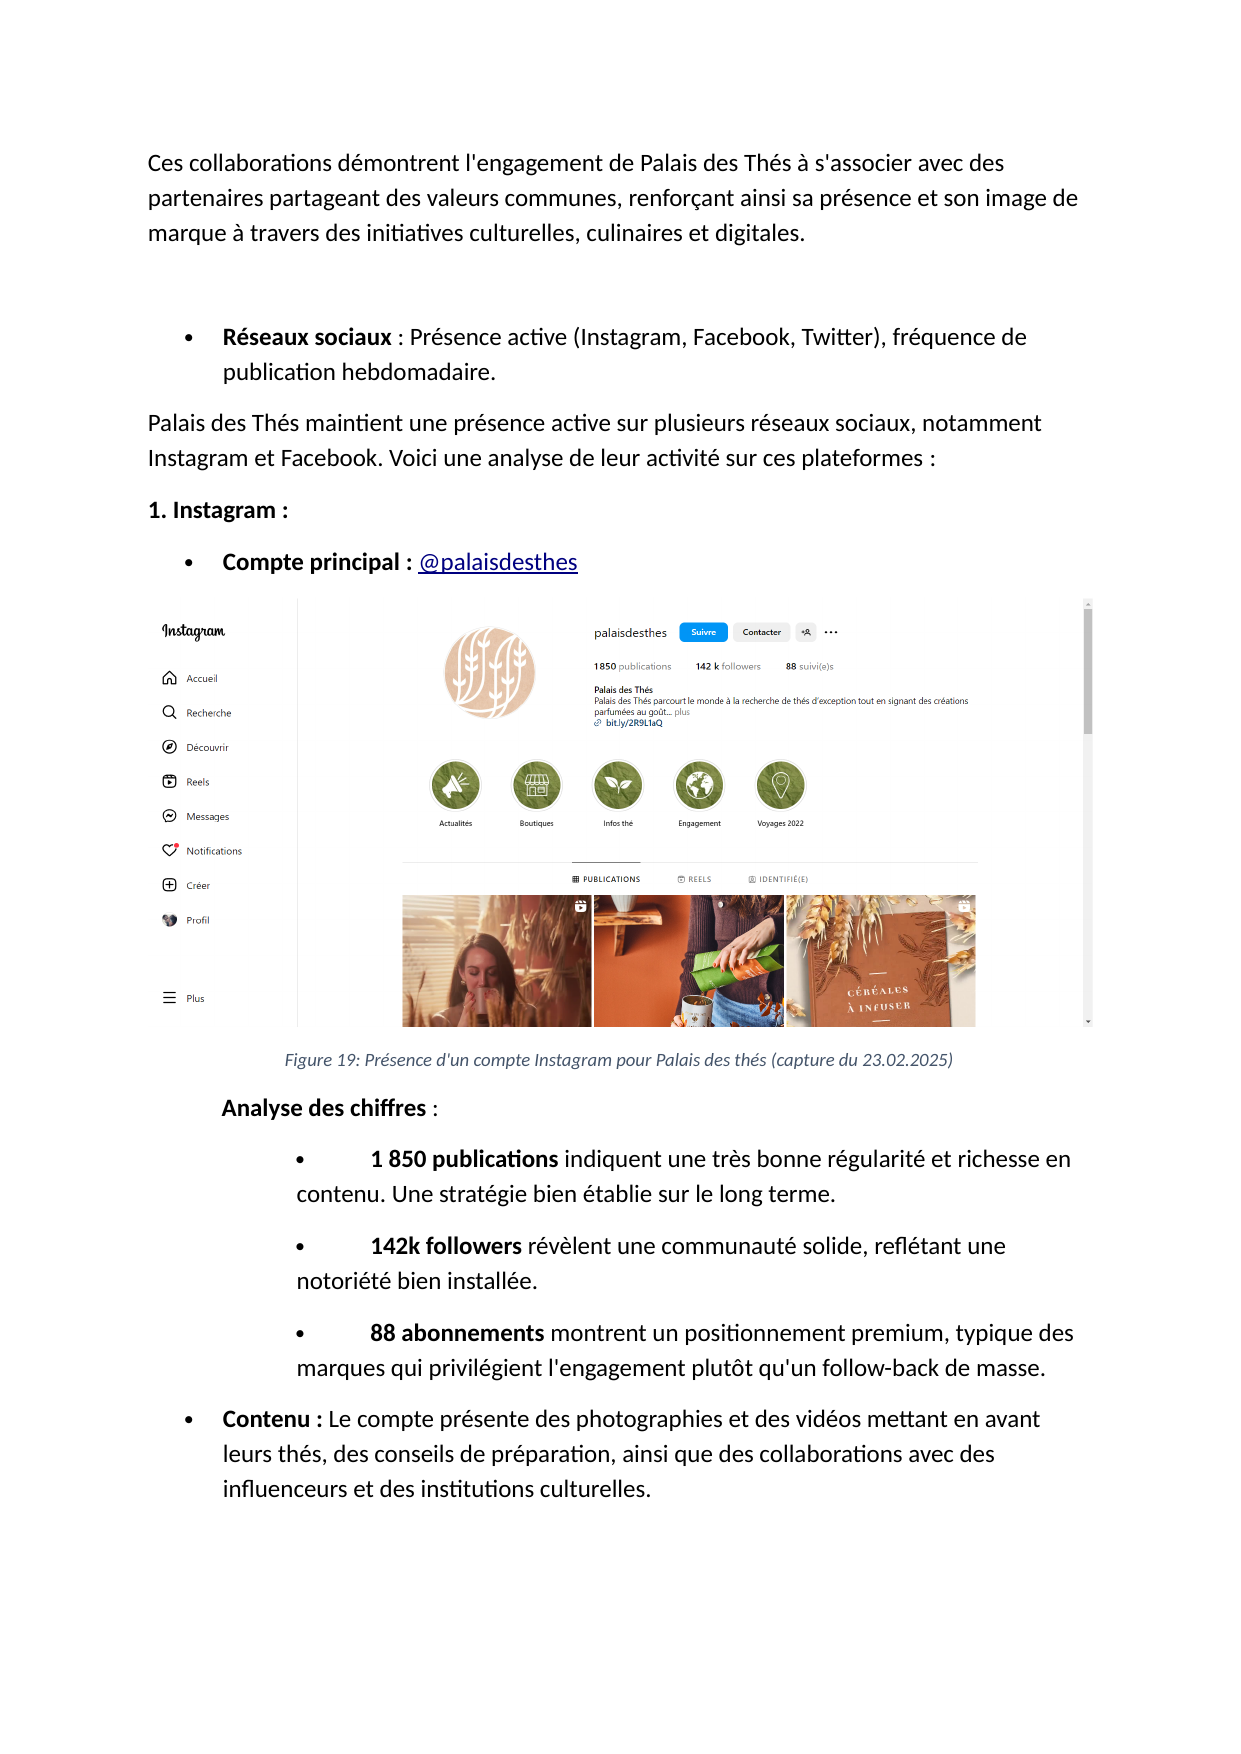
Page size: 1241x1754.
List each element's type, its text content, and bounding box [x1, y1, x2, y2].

list 88 abonnements montrent un positionnement premium, typique des marques qui privilégient l'engagement plutôt qu'un follow-back de masse. [296, 1317, 1093, 1382]
text ​Palais des Thés maintient une présence active sur plusieurs réseaux sociaux, notamment Instagram et Facebook. Voici une analyse de leur activité sur ces plateformes :​ [148, 408, 1093, 473]
list Réseaux sociaux : Présence active (Instagram, Facebook, Twitter), fréquence de publication hebdomadaire. [185, 321, 1093, 386]
list Compte principal : @palaisdesthes​ [185, 546, 1093, 576]
text 1. Instagram : [148, 494, 1093, 525]
text Ces collaborations démontrent l'engagement de Palais des Thés à s'associer avec des partenaires partageant des valeurs communes, renforçant ainsi sa présence et son image de marque à travers des initiatives culturelles, culinaires et digitales. [148, 148, 1093, 248]
text Figure 19: Présence d'un compte Instagram pour Palais des thés (capture du 23.02.2025) [148, 1048, 1093, 1071]
text Analyse des chiffres : [221, 1092, 1093, 1122]
list 1 850 publications indiquent une très bonne régularité et richesse en contenu. Une stratégie bien établie sur le long terme. [296, 1143, 1093, 1209]
list 142k followers révèlent une communauté solide, reflétant une notoriété bien installée. [296, 1230, 1093, 1296]
list Contenu : Le compte présente des photographies et des vidéos mettant en avant leurs thés, des conseils de préparation, ainsi que des collaborations avec des influenceurs et des institutions culturelles.​ [185, 1403, 1093, 1504]
